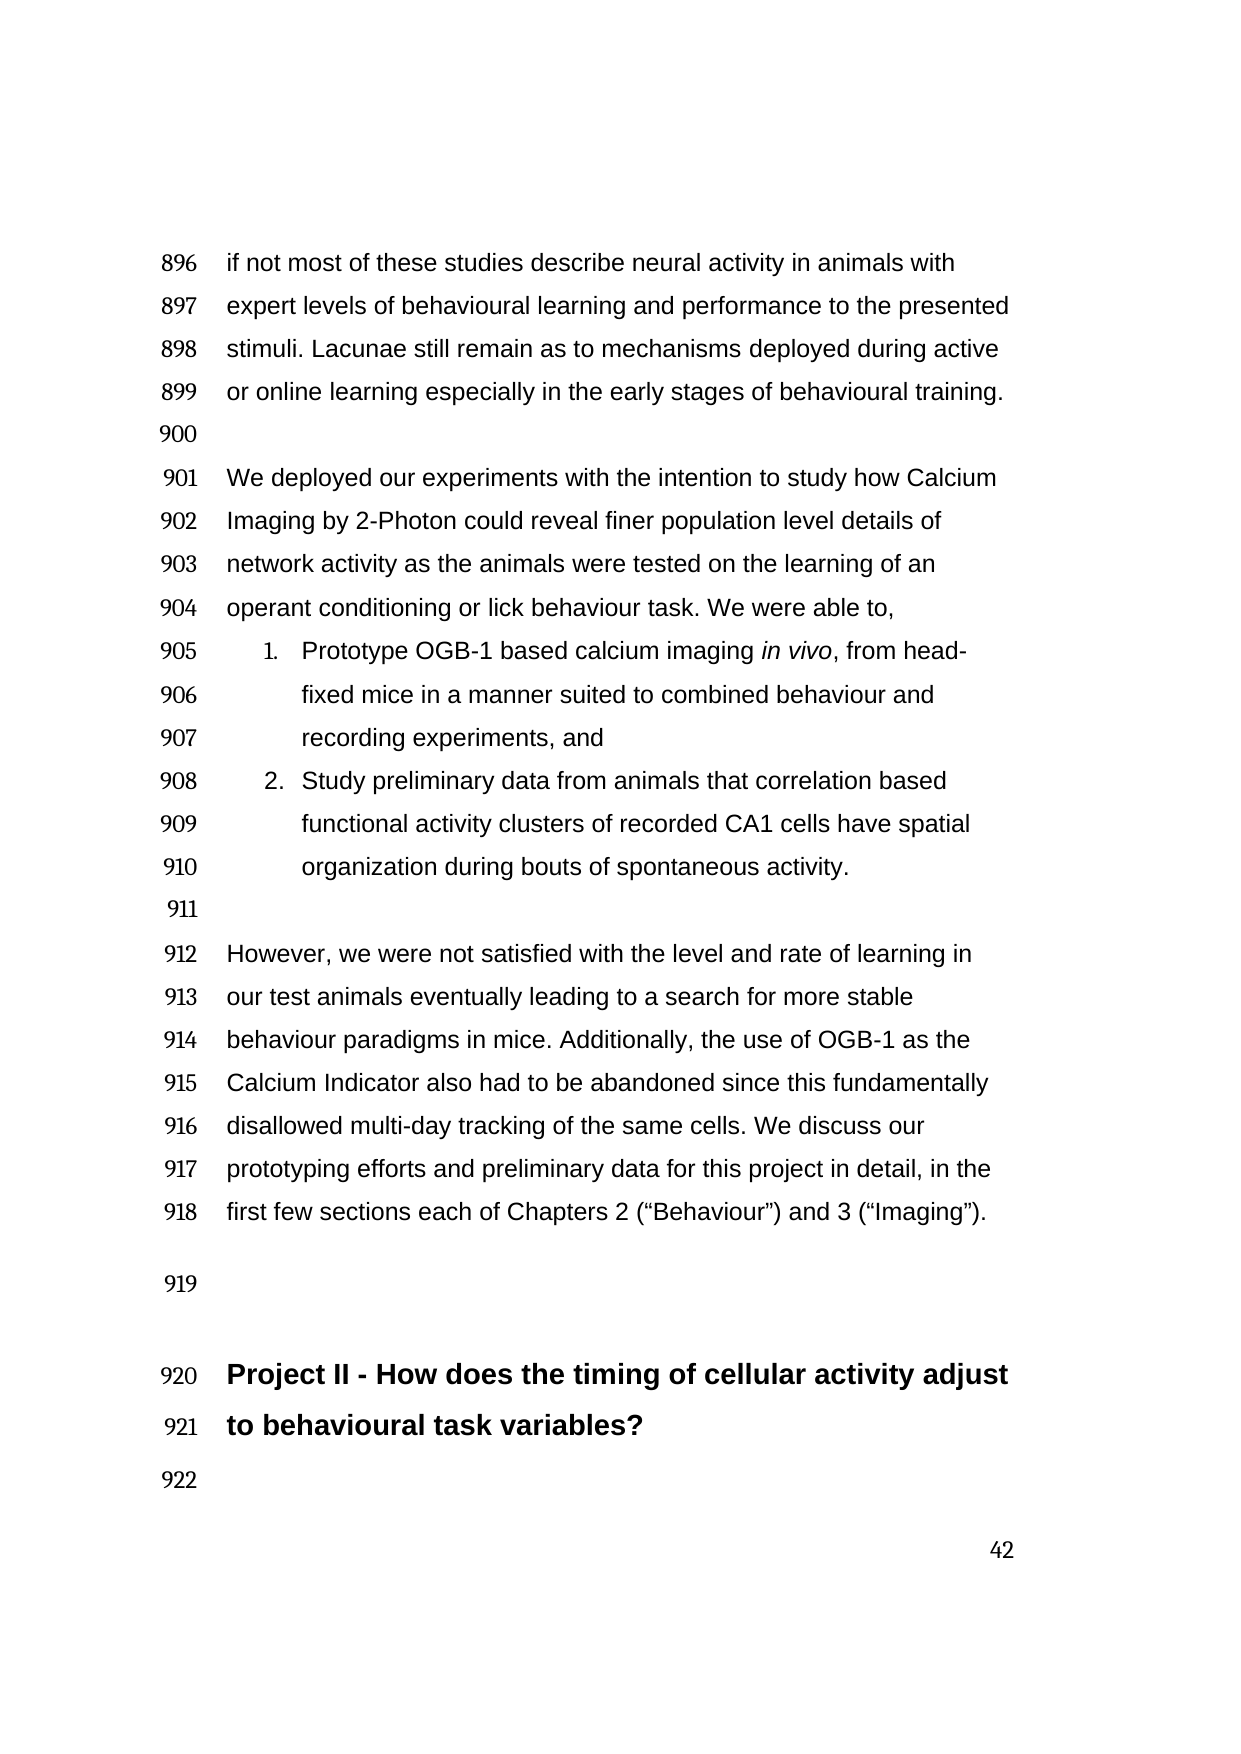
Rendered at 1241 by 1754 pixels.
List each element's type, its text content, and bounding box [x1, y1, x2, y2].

text However, we were not satisfied with the level and rate of learning in our test animals eventually leading to a search for more stable behaviour paradigms in mice. Additionally, the use of OGB-1 as the Calcium Indicator also had to be abandoned since this fundamentally disallowed multi-day tracking of the same cells. We discuss our prototyping efforts and preliminary data for this project in detail, in the first few sections each of Chapters 2 (“Behaviour”) and 3 (“Imaging”). [226, 938, 1014, 1226]
list Prototype OGB-1 based calcium imaging in vivo, from head-fixed mice in a manner suited to combined behaviour and recording experiments, and [264, 636, 1014, 752]
text We deployed our experiments with the intention to study how Calcium Imaging by 2-Photon could reveal finer population level details of network activity as the animals were tested on the learning of an operant conditioning or lick behaviour task. We were able to, [226, 463, 1014, 621]
subtitle Project II - How does the timing of cellular activity adjust to behavioural task variables? [226, 1357, 1014, 1441]
list Study preliminary data from animals that correlation based functional activity clusters of recorded CA1 cells have spatial organization during bouts of spontaneous activity. [264, 766, 1014, 881]
text if not most of these studies describe neural activity in animals with expert levels of behavioural learning and performance to the presented stimuli. Lacunae still remain as to mechanisms deployed during active or online learning especially in the early stages of behavioural training. [226, 248, 1014, 406]
